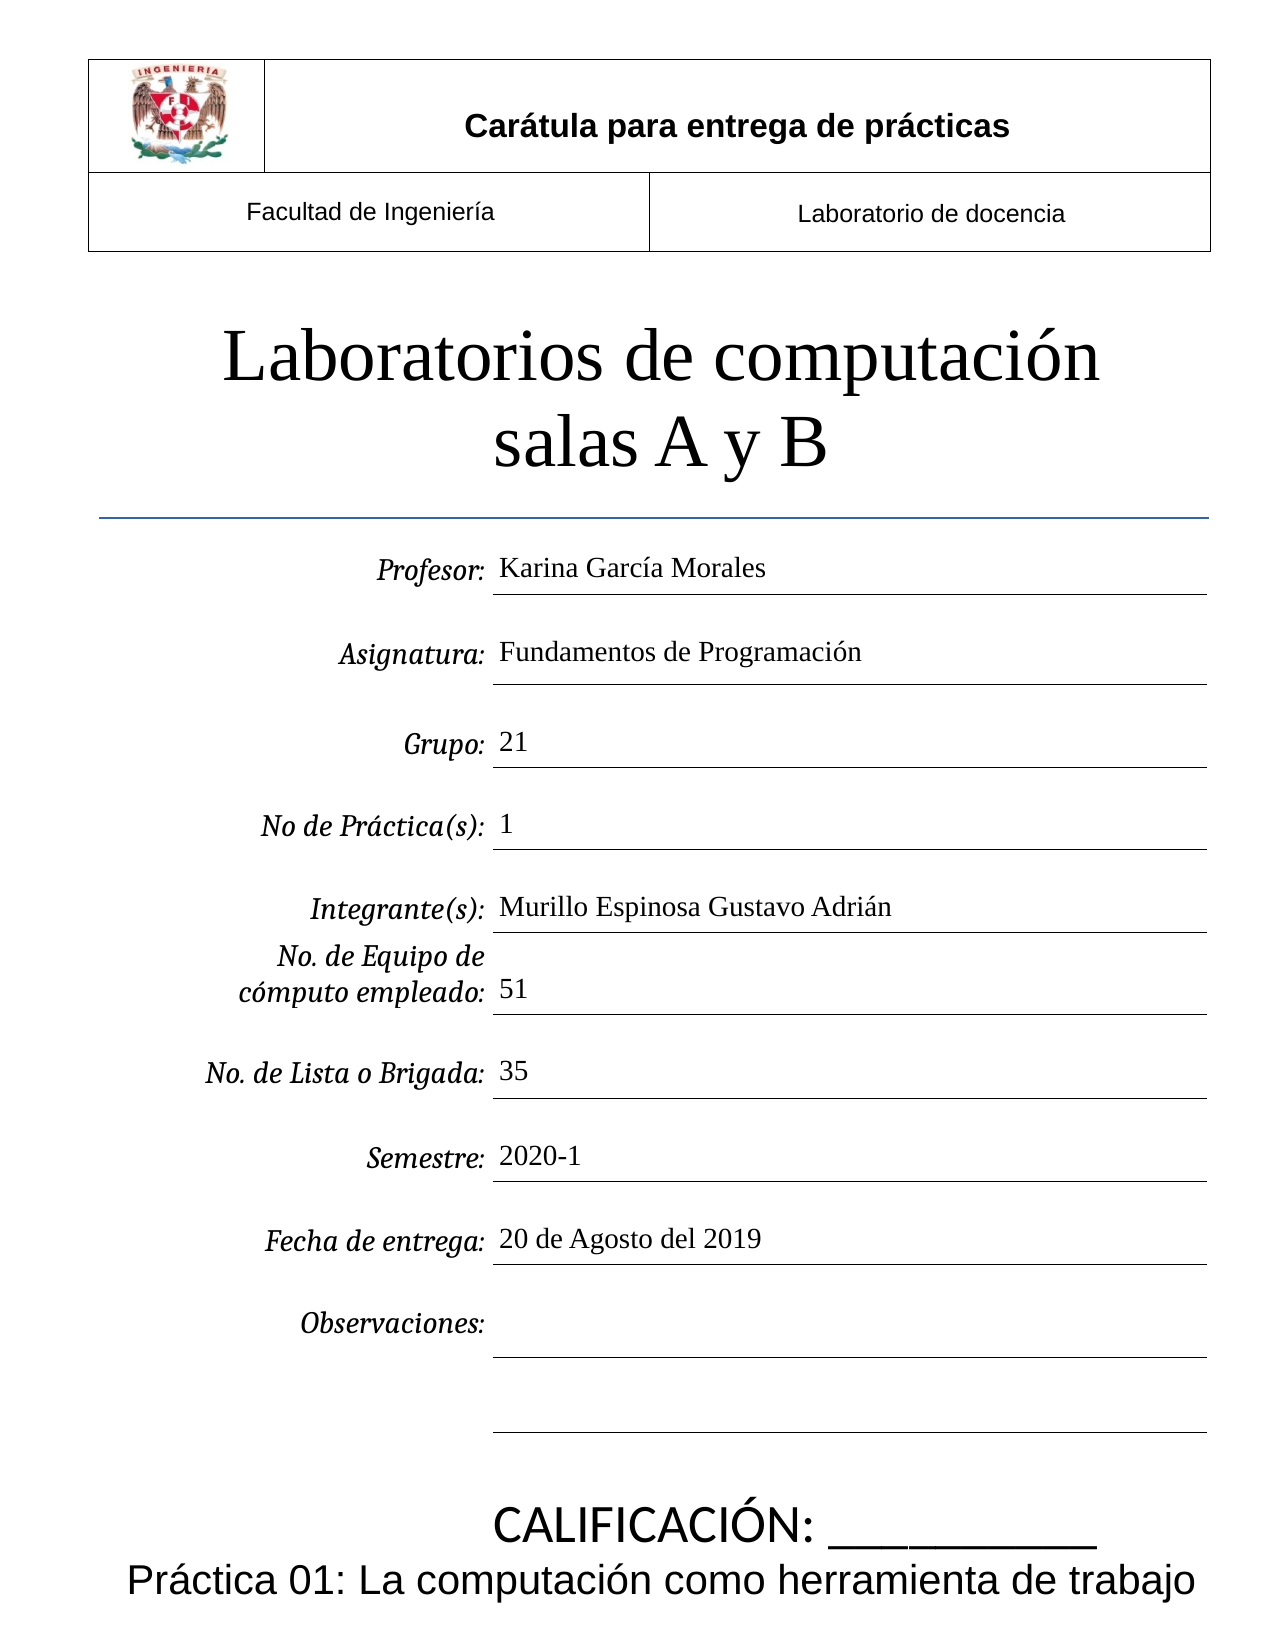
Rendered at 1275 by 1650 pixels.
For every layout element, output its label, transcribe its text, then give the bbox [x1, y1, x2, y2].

text Laboratorios de computación [118, 310, 1205, 396]
table_cell No. de Equipo de cómputo empleado: [118, 932, 493, 1013]
table_cell 2020-1 [493, 1099, 1207, 1181]
table_cell Integrante(s): [118, 849, 493, 932]
table_header Carátula para entrega de prácticas [265, 60, 1210, 172]
table_cell No. de Lista o Brigada: [118, 1014, 493, 1098]
text salas A y B [118, 396, 1205, 482]
table_cell Fecha de entrega: [118, 1181, 493, 1263]
table_cell Laboratorio de docencia [650, 173, 1210, 251]
table_cell Grupo: [118, 684, 493, 766]
table_header Profesor: [118, 519, 493, 594]
table_cell Fundamentos de Programación [493, 595, 1207, 684]
table_cell Murillo Espinosa Gustavo Adrián [493, 850, 1207, 932]
table_cell Semestre: [118, 1098, 493, 1181]
table_cell Observaciones: [118, 1264, 493, 1357]
table_cell 1 [493, 768, 1207, 849]
table_header Karina García Morales [493, 519, 1207, 594]
table_cell [493, 1358, 1207, 1432]
table_cell 51 [493, 933, 1207, 1013]
table_cell [493, 1265, 1207, 1357]
table_cell [118, 1357, 493, 1432]
text Práctica 01: La computación como herramienta de trabajo [118, 1556, 1205, 1604]
table_cell 20 de Agosto del 2019 [493, 1182, 1207, 1263]
table_cell 21 [493, 685, 1207, 766]
table_header [89, 60, 264, 172]
table_cell No de Práctica(s): [118, 766, 493, 849]
table_cell Facultad de Ingeniería [89, 173, 649, 251]
table_header [493, 511, 1207, 517]
table_cell 35 [493, 1015, 1207, 1098]
table_cell Asignatura: [118, 594, 493, 684]
table_header [118, 511, 493, 517]
text CALIFICACIÓN: __________ [118, 1489, 1205, 1556]
